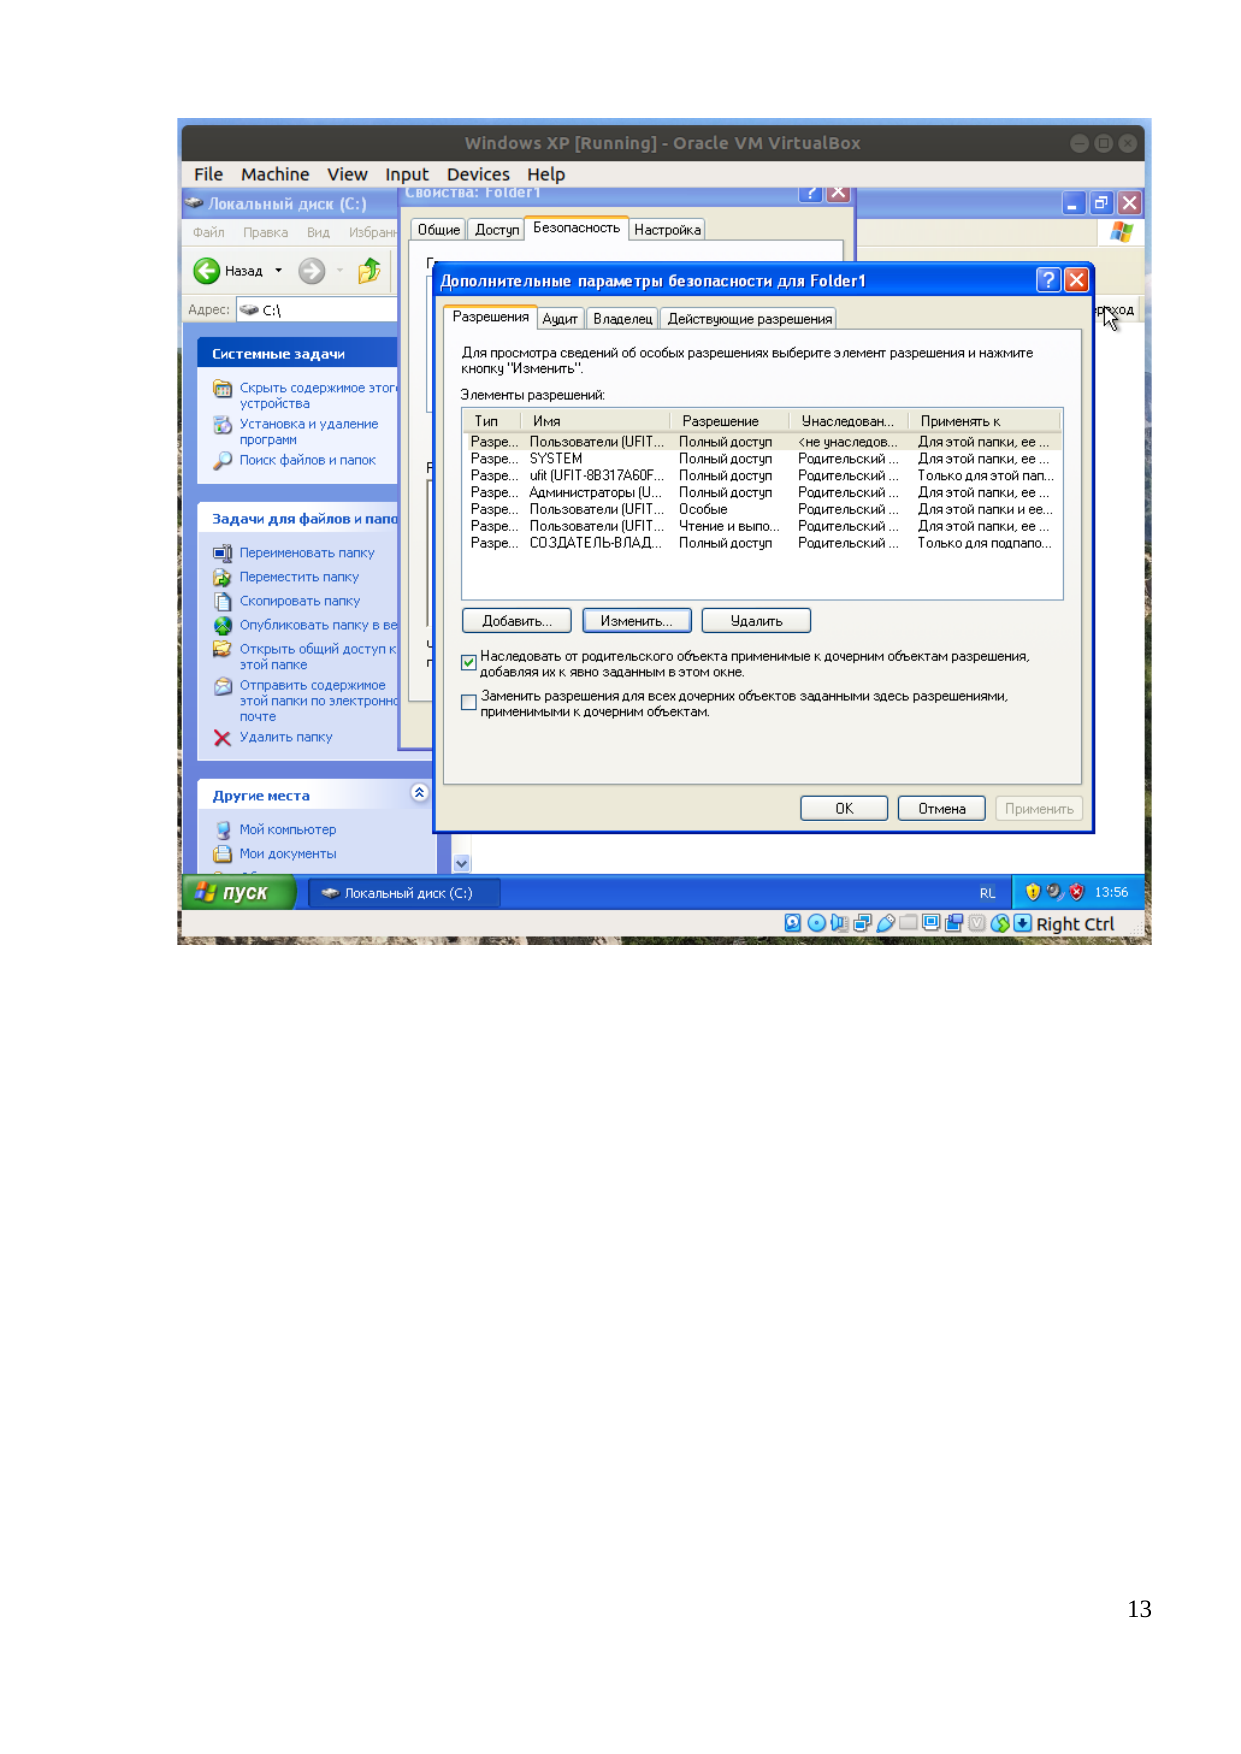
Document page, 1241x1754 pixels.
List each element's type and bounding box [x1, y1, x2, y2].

picture [177, 118, 1152, 945]
